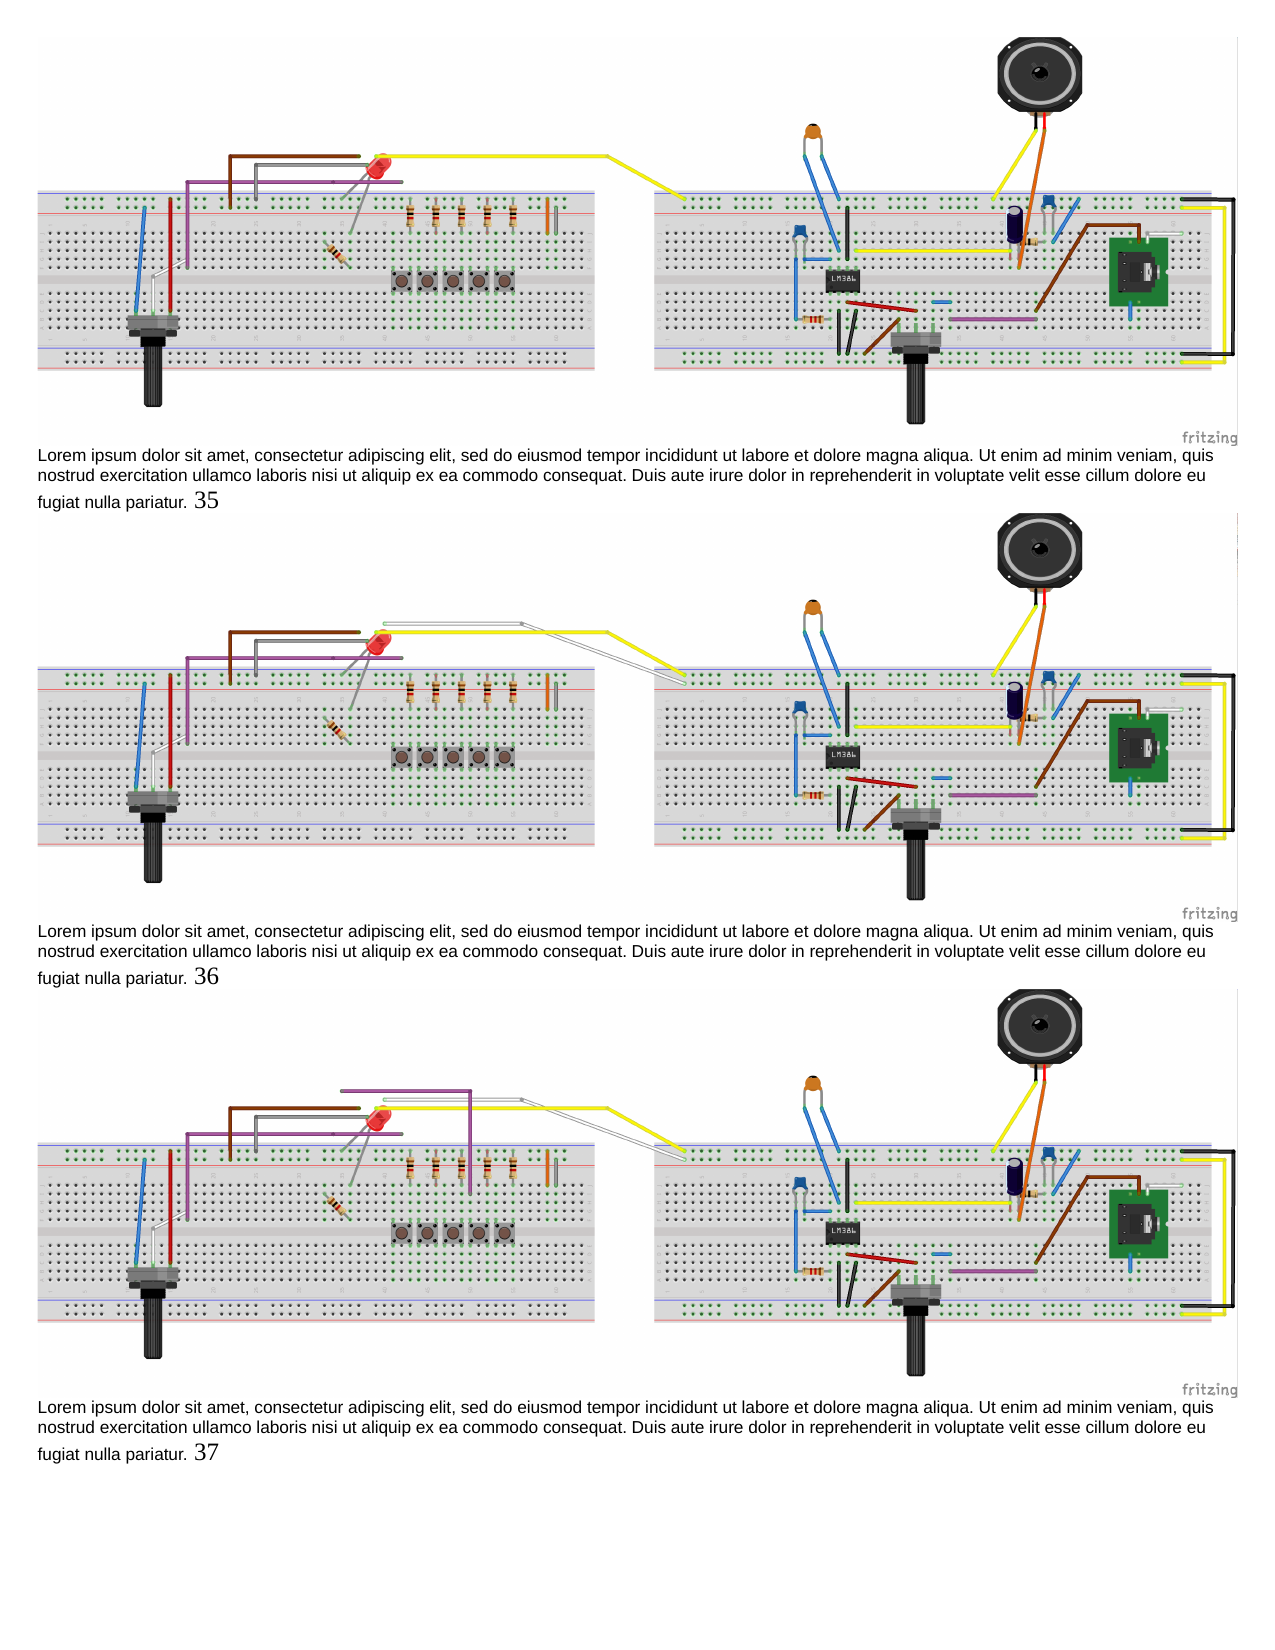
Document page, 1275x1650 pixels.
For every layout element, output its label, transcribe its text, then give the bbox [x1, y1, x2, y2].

text Lorem ipsum dolor sit amet, consectetur adipiscing elit, sed do eiusmod tempor incididunt ut labore et dolore magna aliqua. Ut enim ad minim veniam, quis nostrud exercitation ullamco laboris nisi ut aliquip ex ea commodo consequat. Duis aute irure dolor in reprehenderit in voluptate velit esse cillum dolore eu fugiat nulla pariatur. 35 [37, 446, 1237, 513]
text Lorem ipsum dolor sit amet, consectetur adipiscing elit, sed do eiusmod tempor incididunt ut labore et dolore magna aliqua. Ut enim ad minim veniam, quis nostrud exercitation ullamco laboris nisi ut aliquip ex ea commodo consequat. Duis aute irure dolor in reprehenderit in voluptate velit esse cillum dolore eu fugiat nulla pariatur. 37 [37, 1398, 1237, 1466]
text Lorem ipsum dolor sit amet, consectetur adipiscing elit, sed do eiusmod tempor incididunt ut labore et dolore magna aliqua. Ut enim ad minim veniam, quis nostrud exercitation ullamco laboris nisi ut aliquip ex ea commodo consequat. Duis aute irure dolor in reprehenderit in voluptate velit esse cillum dolore eu fugiat nulla pariatur. 36 [37, 922, 1237, 989]
picture [37, 989, 1238, 1398]
picture [37, 37, 1238, 446]
picture [37, 513, 1238, 922]
